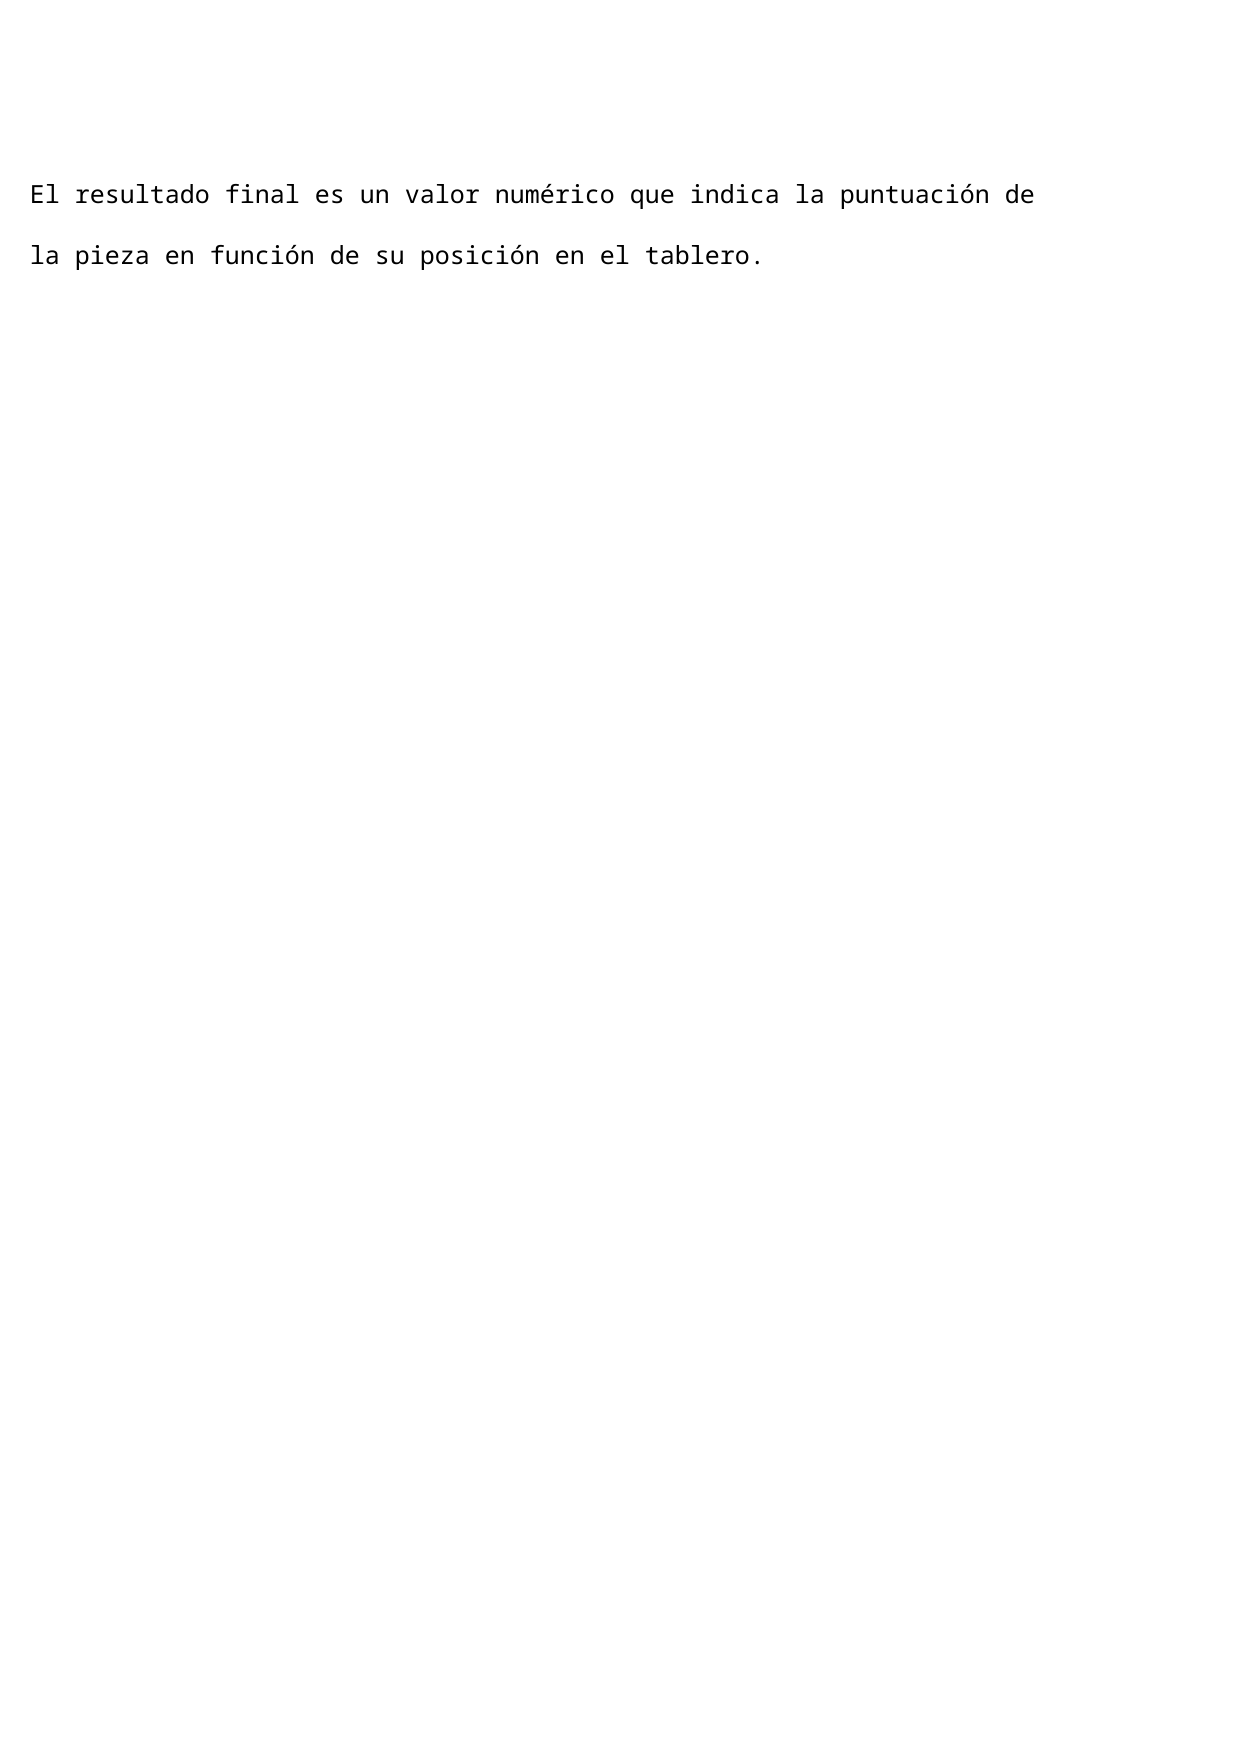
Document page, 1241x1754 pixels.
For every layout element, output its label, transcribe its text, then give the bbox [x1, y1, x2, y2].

subtitle El resultado final es un valor numérico que indica la puntuación de la pieza en función de su posición en el tablero. [29, 176, 1038, 272]
